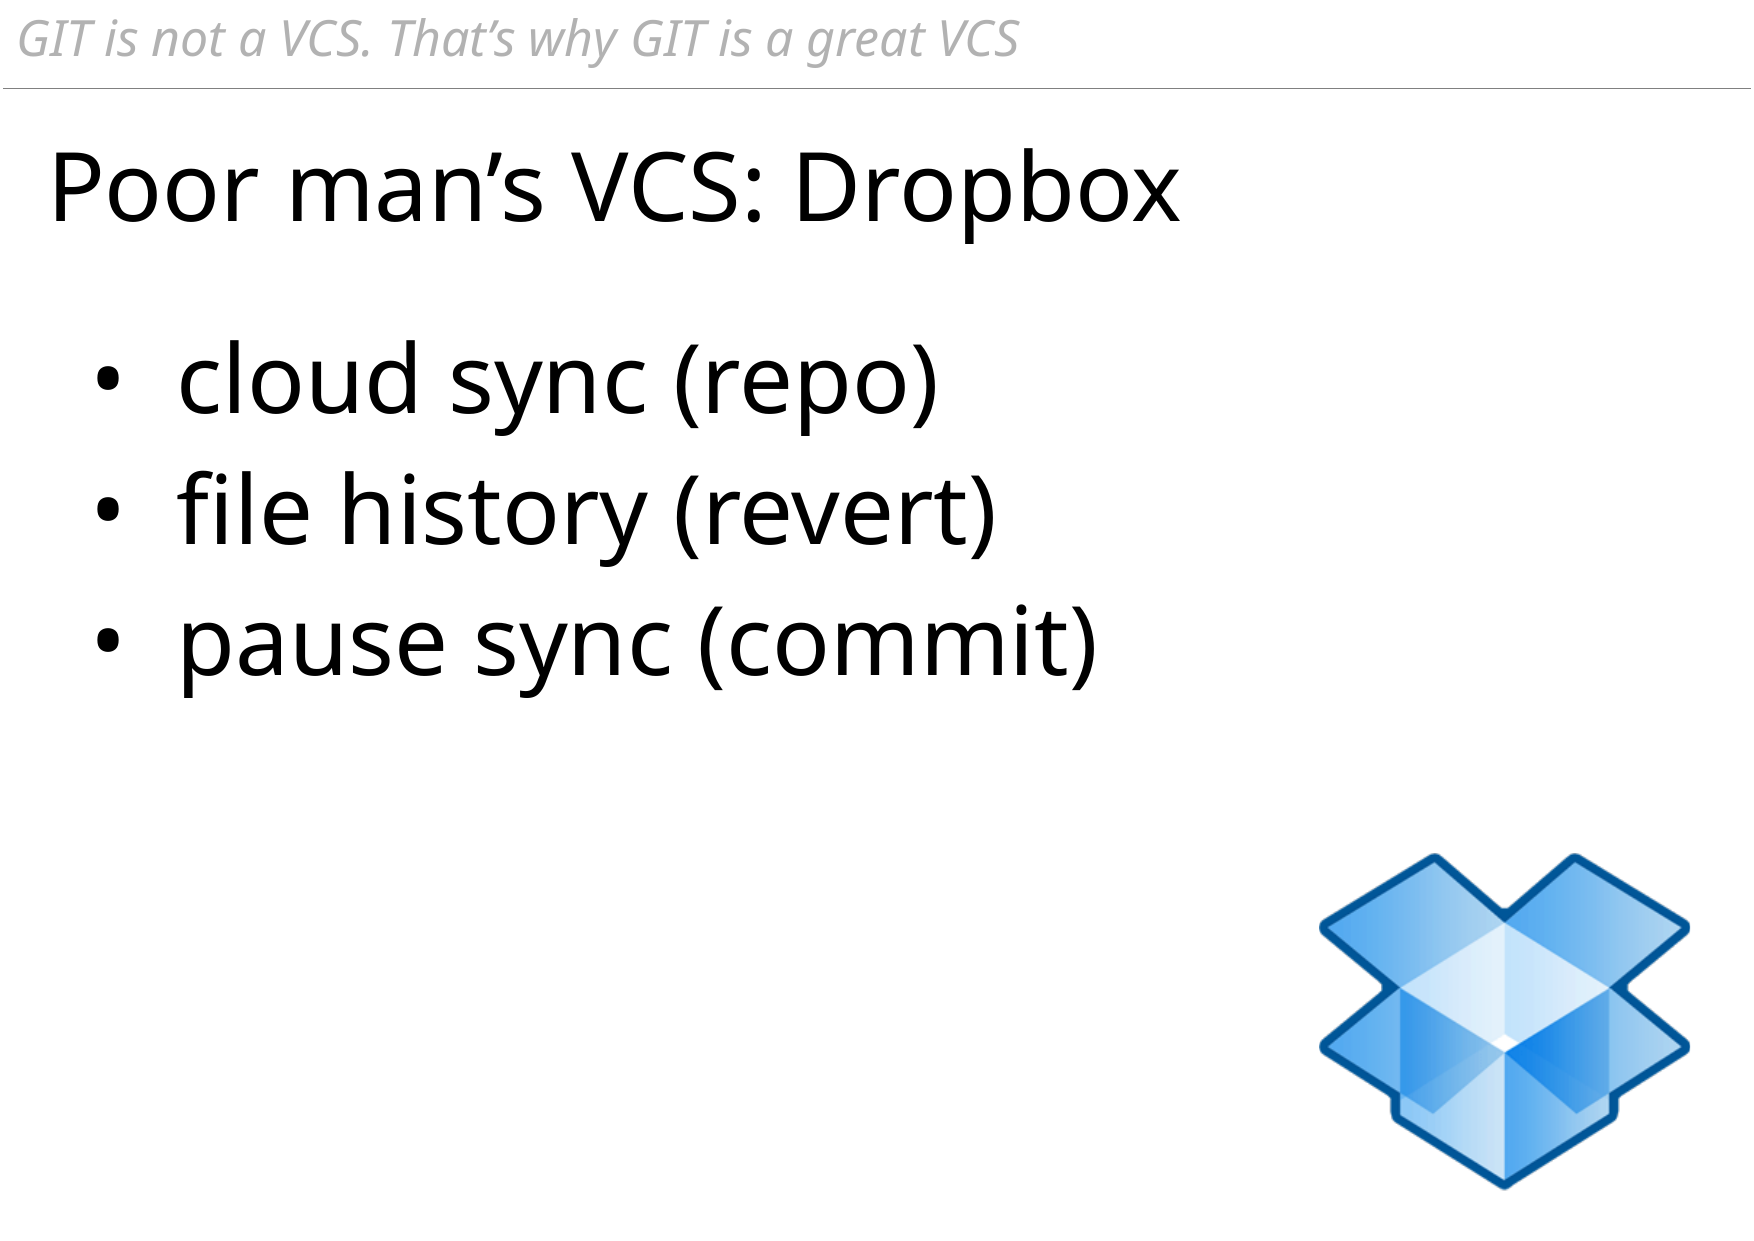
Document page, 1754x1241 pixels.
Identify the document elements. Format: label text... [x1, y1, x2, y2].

picture [1319, 836, 1691, 1208]
text • pause sync (commit) [3, 572, 1751, 703]
text • cloud sync (repo) [3, 311, 1751, 442]
text Poor man’s VCS: Dropbox [3, 118, 1751, 249]
text • file history (revert) [3, 442, 1751, 572]
